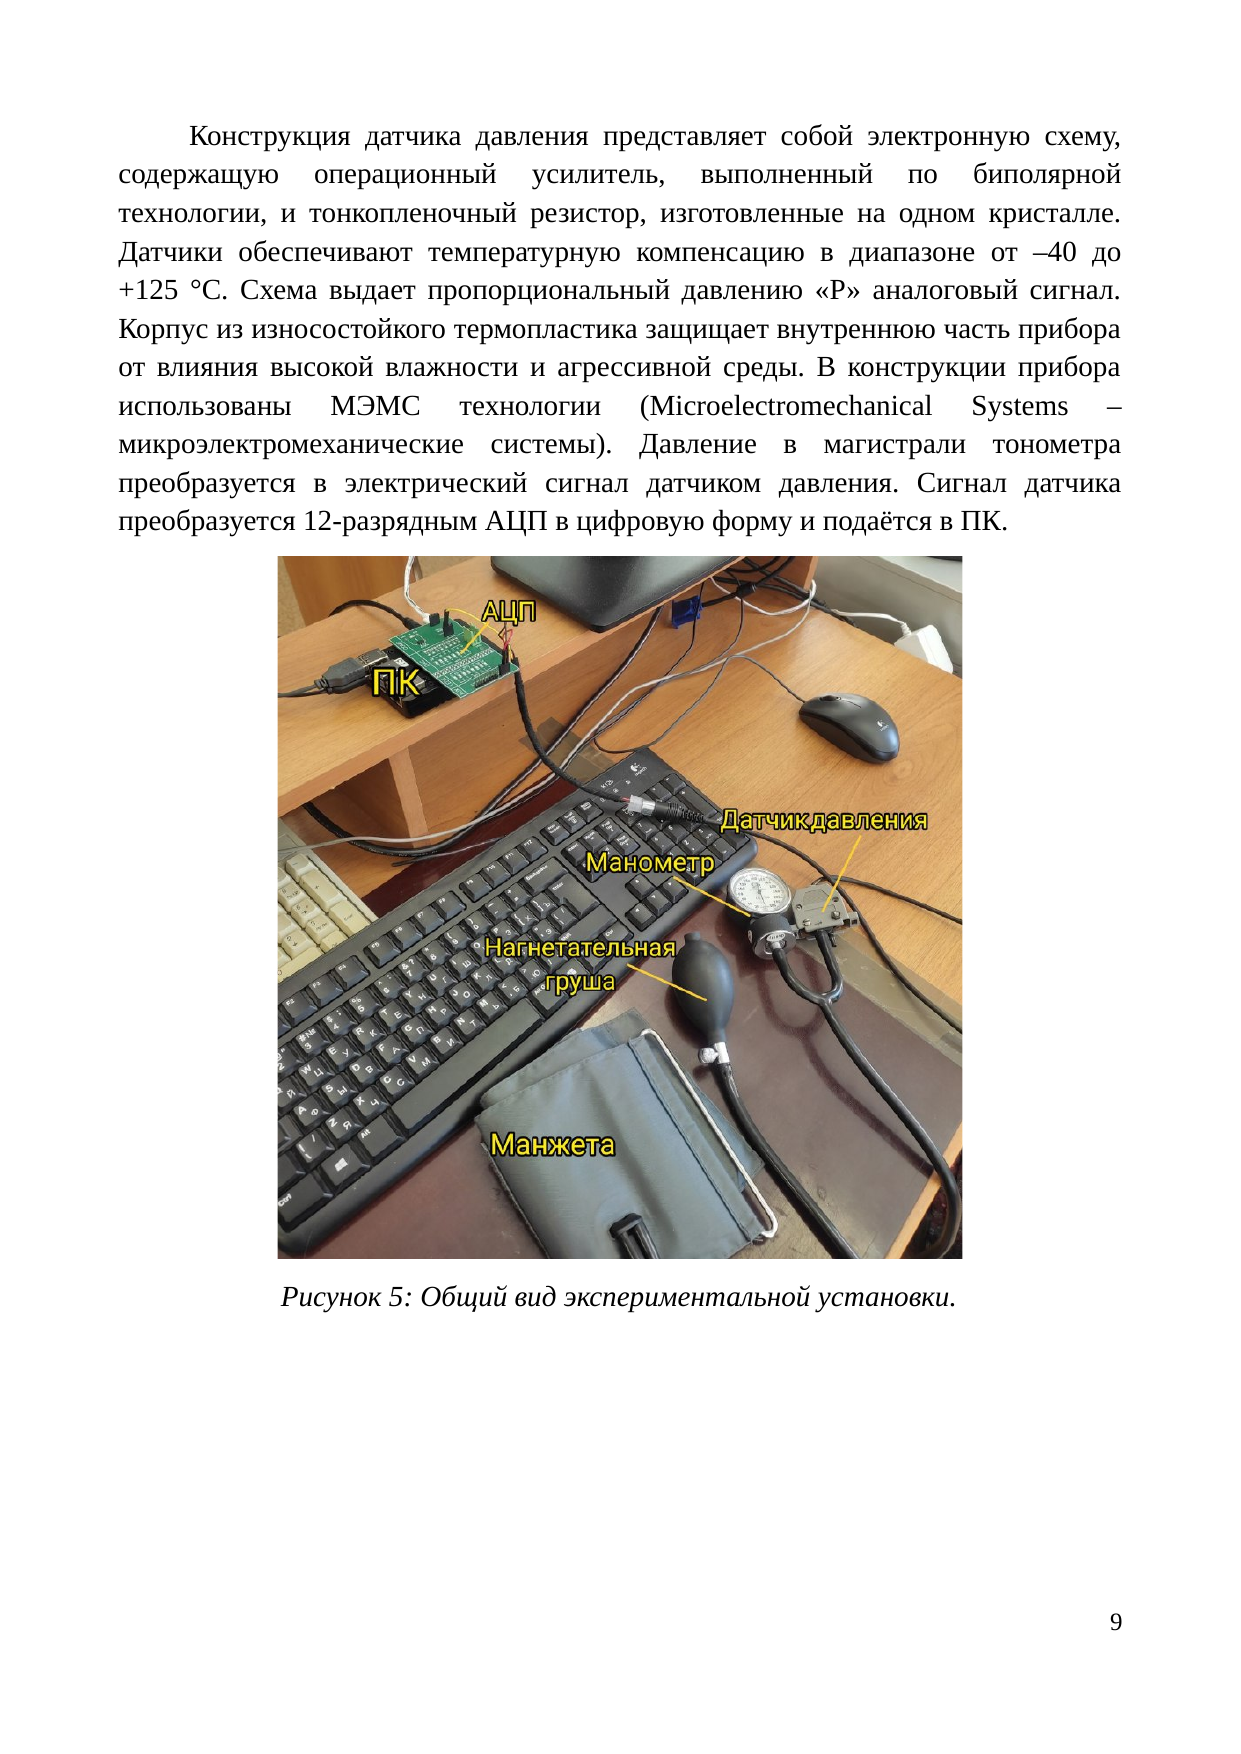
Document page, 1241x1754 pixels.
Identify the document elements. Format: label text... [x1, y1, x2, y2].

picture [277, 556, 963, 1259]
text Рисунок 5: Общий вид экспериментальной установки. [118, 1279, 1122, 1312]
text Конструкция датчика давления представляет собой электронную схему, содержащую операционный усилитель, выполненный по биполярной технологии, и тонкопленочный резистор, изготовленные на одном кристалле. Датчики обеспечивают температурную компенсацию в диапазоне от –40 до +125 °C. Схема выдает пропорциональный давлению «Р» аналоговый сигнал. Корпус из износостойкого термопластика защищает внутреннюю часть прибора от влияния высокой влажности и агрессивной среды. В конструкции прибора использованы МЭМС технологии (Microelectromechanical Systems – микроэлектромеханические системы). Давление в магистрали тонометра преобразуется в электрический сигнал датчиком давления. Сигнал датчика преобразуется 12-разрядным АЦП в цифровую форму и подаётся в ПК. [118, 118, 1122, 537]
